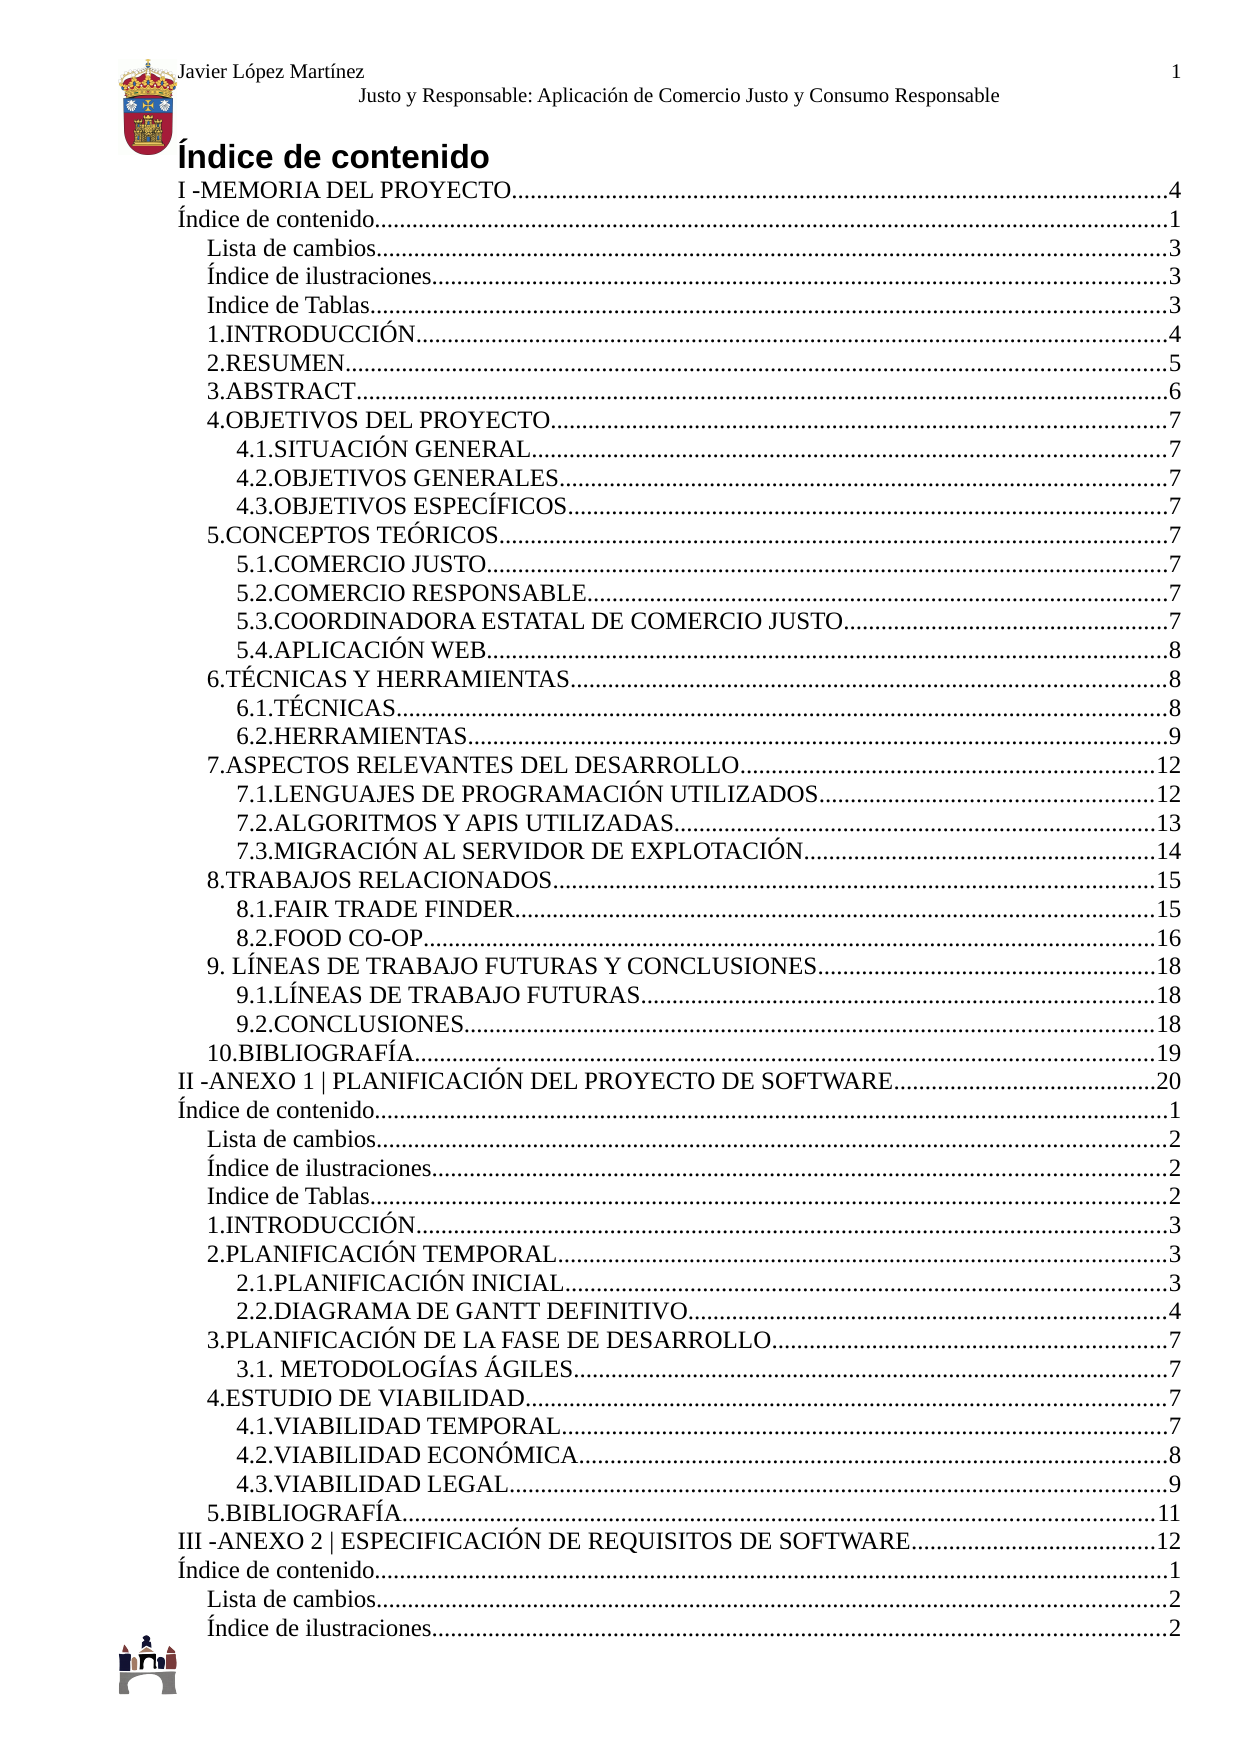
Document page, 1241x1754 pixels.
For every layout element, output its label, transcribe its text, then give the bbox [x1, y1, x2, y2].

text 2.RESUMEN 5 [207, 348, 1181, 376]
picture [118, 1634, 178, 1695]
text 8.2.FOOD CO-OP 16 [236, 923, 1181, 951]
text III -ANEXO 2 | ESPECIFICACIÓN DE REQUISITOS DE SOFTWARE 12 [177, 1526, 1181, 1555]
text 9. LÍNEAS DE TRABAJO FUTURAS Y CONCLUSIONES 18 [207, 951, 1181, 980]
text 3.PLANIFICACIÓN DE LA FASE DE DESARROLLO 7 [207, 1325, 1181, 1354]
text Indice de Tablas 3 [207, 290, 1181, 319]
text 1.INTRODUCCIÓN 3 [207, 1210, 1181, 1239]
text 5.2.COMERCIO RESPONSABLE 7 [236, 578, 1181, 606]
text Lista de cambios 2 [207, 1584, 1181, 1613]
text 9.2.CONCLUSIONES 18 [236, 1009, 1181, 1038]
text 10.BIBLIOGRAFÍA 19 [207, 1038, 1181, 1066]
text Indice de Tablas 2 [207, 1181, 1181, 1210]
picture [118, 59, 178, 155]
text 4.1.SITUACIÓN GENERAL 7 [236, 434, 1181, 463]
text Índice de ilustraciones 3 [207, 261, 1181, 290]
text Lista de cambios 2 [207, 1124, 1181, 1153]
text 8.1.FAIR TRADE FINDER 15 [236, 894, 1181, 923]
text 6.1.TÉCNICAS 8 [236, 693, 1181, 721]
text 7.ASPECTOS RELEVANTES DEL DESARROLLO 12 [207, 750, 1181, 779]
text 2.1.PLANIFICACIÓN INICIAL 3 [236, 1268, 1181, 1296]
text II -ANEXO 1 | PLANIFICACIÓN DEL PROYECTO DE SOFTWARE 20 [177, 1066, 1181, 1095]
text 4.ESTUDIO DE VIABILIDAD 7 [207, 1383, 1181, 1411]
text 4.2.OBJETIVOS GENERALES 7 [236, 463, 1181, 491]
text 2.2.DIAGRAMA DE GANTT DEFINITIVO 4 [236, 1296, 1181, 1325]
text 6.TÉCNICAS Y HERRAMIENTAS 8 [207, 664, 1181, 693]
text Lista de cambios 3 [207, 233, 1181, 261]
text Índice de contenido 1 [177, 1095, 1181, 1124]
text 4.3.VIABILIDAD LEGAL 9 [236, 1469, 1181, 1498]
subtitle Índice de contenido [177, 137, 1181, 175]
text 7.2.ALGORITMOS Y APIS UTILIZADAS 13 [236, 808, 1181, 836]
text 3.1. METODOLOGÍAS ÁGILES 7 [236, 1354, 1181, 1383]
text 5.BIBLIOGRAFÍA 11 [207, 1498, 1181, 1526]
text 7.1.LENGUAJES DE PROGRAMACIÓN UTILIZADOS 12 [236, 779, 1181, 808]
text 9.1.LÍNEAS DE TRABAJO FUTURAS 18 [236, 980, 1181, 1009]
text Índice de contenido 1 [177, 1555, 1181, 1584]
text 4.OBJETIVOS DEL PROYECTO 7 [207, 405, 1181, 434]
text 5.3.COORDINADORA ESTATAL DE COMERCIO JUSTO 7 [236, 606, 1181, 635]
text 2.PLANIFICACIÓN TEMPORAL 3 [207, 1239, 1181, 1268]
text 4.1.VIABILIDAD TEMPORAL 7 [236, 1411, 1181, 1440]
text I -MEMORIA DEL PROYECTO 4 [177, 175, 1181, 204]
text 7.3.MIGRACIÓN AL SERVIDOR DE EXPLOTACIÓN 14 [236, 836, 1181, 865]
text 5.CONCEPTOS TEÓRICOS 7 [207, 520, 1181, 549]
text 4.3.OBJETIVOS ESPECÍFICOS 7 [236, 491, 1181, 520]
text 4.2.VIABILIDAD ECONÓMICA 8 [236, 1440, 1181, 1469]
text Índice de contenido 1 [177, 204, 1181, 233]
text 5.1.COMERCIO JUSTO 7 [236, 549, 1181, 578]
text 3.ABSTRACT 6 [207, 376, 1181, 405]
text Índice de ilustraciones 2 [207, 1153, 1181, 1181]
text 5.4.APLICACIÓN WEB 8 [236, 635, 1181, 664]
text Índice de ilustraciones 2 [207, 1613, 1181, 1641]
text 8.TRABAJOS RELACIONADOS 15 [207, 865, 1181, 894]
text 6.2.HERRAMIENTAS 9 [236, 721, 1181, 750]
text 1.INTRODUCCIÓN 4 [207, 319, 1181, 348]
